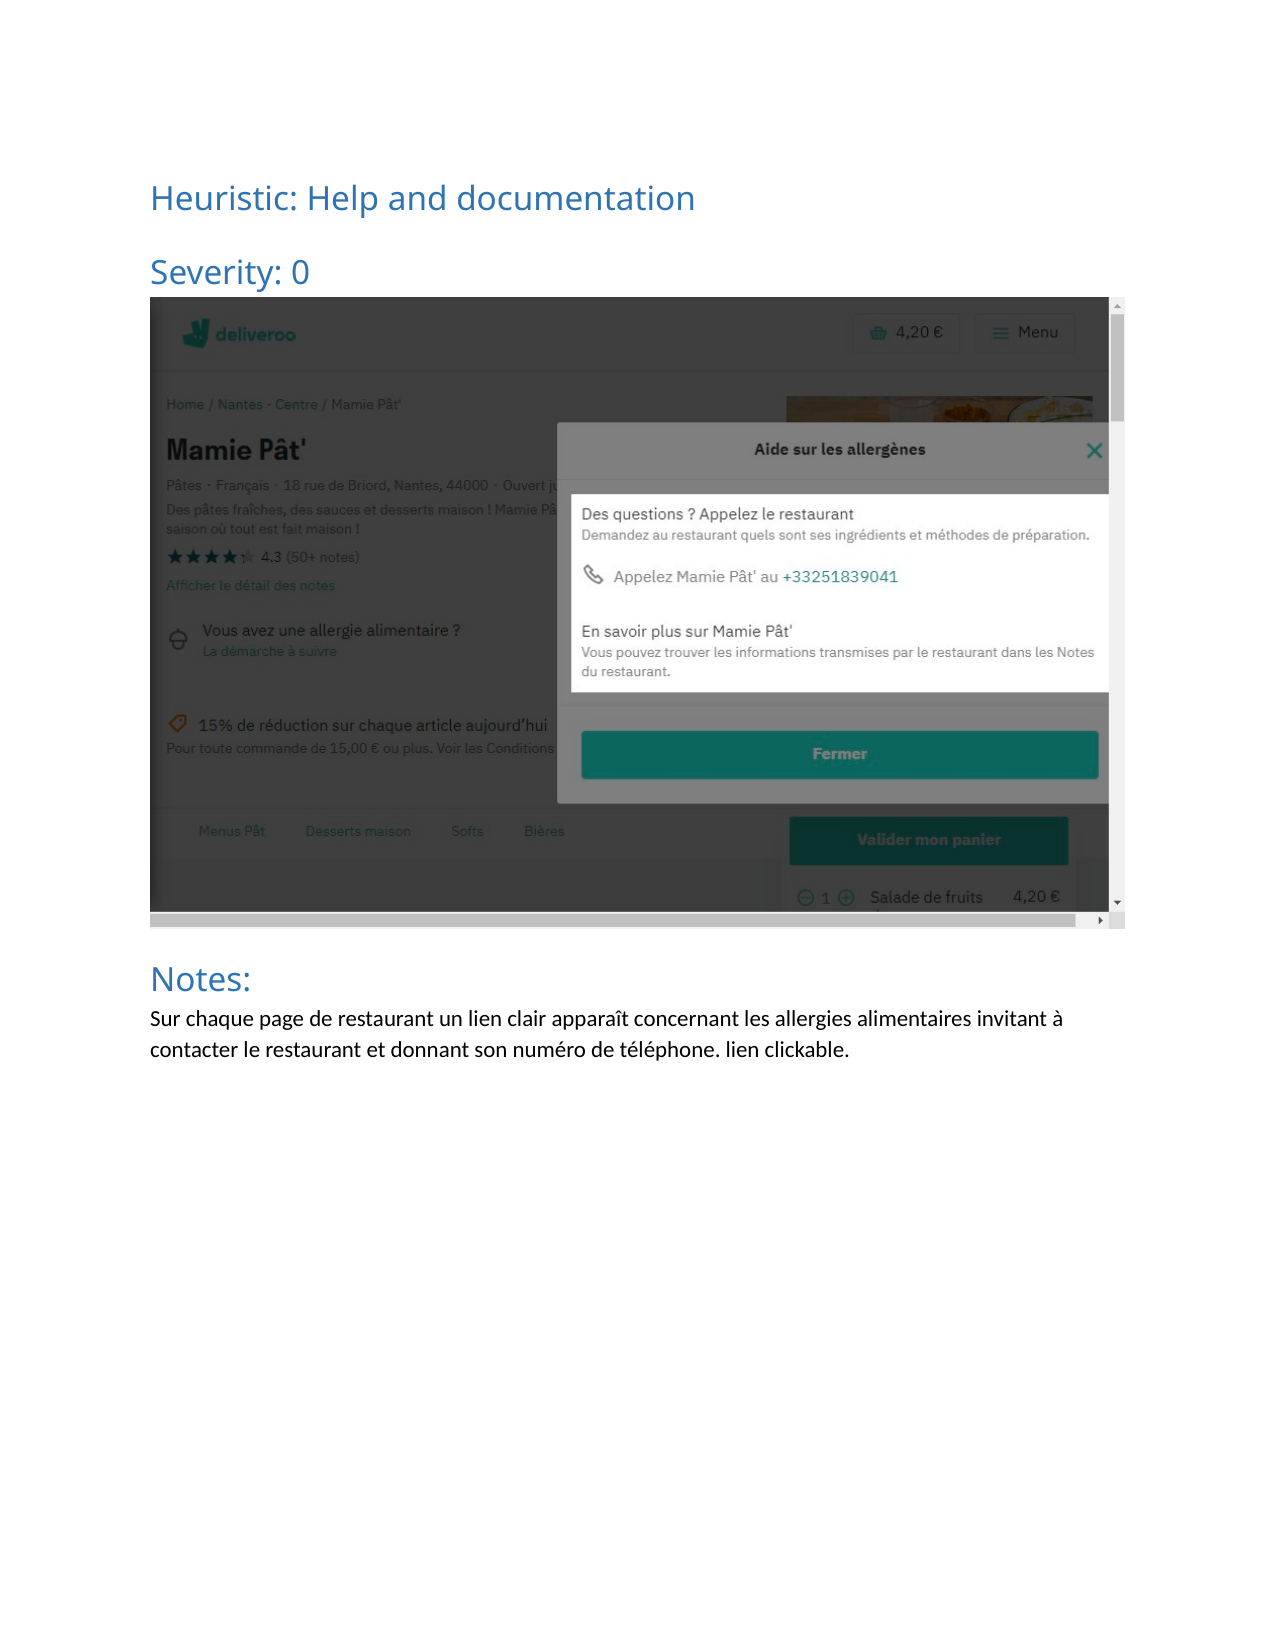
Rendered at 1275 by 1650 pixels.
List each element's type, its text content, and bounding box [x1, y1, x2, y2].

text Sur chaque page de restaurant un lien clair apparaît concernant les allergies alimentaires invitant à contacter le restaurant et donnant son numéro de téléphone. lien clickable. [150, 1004, 1125, 1063]
subtitle Heuristic: Help and documentation [150, 175, 1125, 220]
subtitle Severity: 0 [150, 249, 1125, 294]
picture [150, 297, 1125, 929]
subtitle Notes: [150, 956, 1125, 1001]
